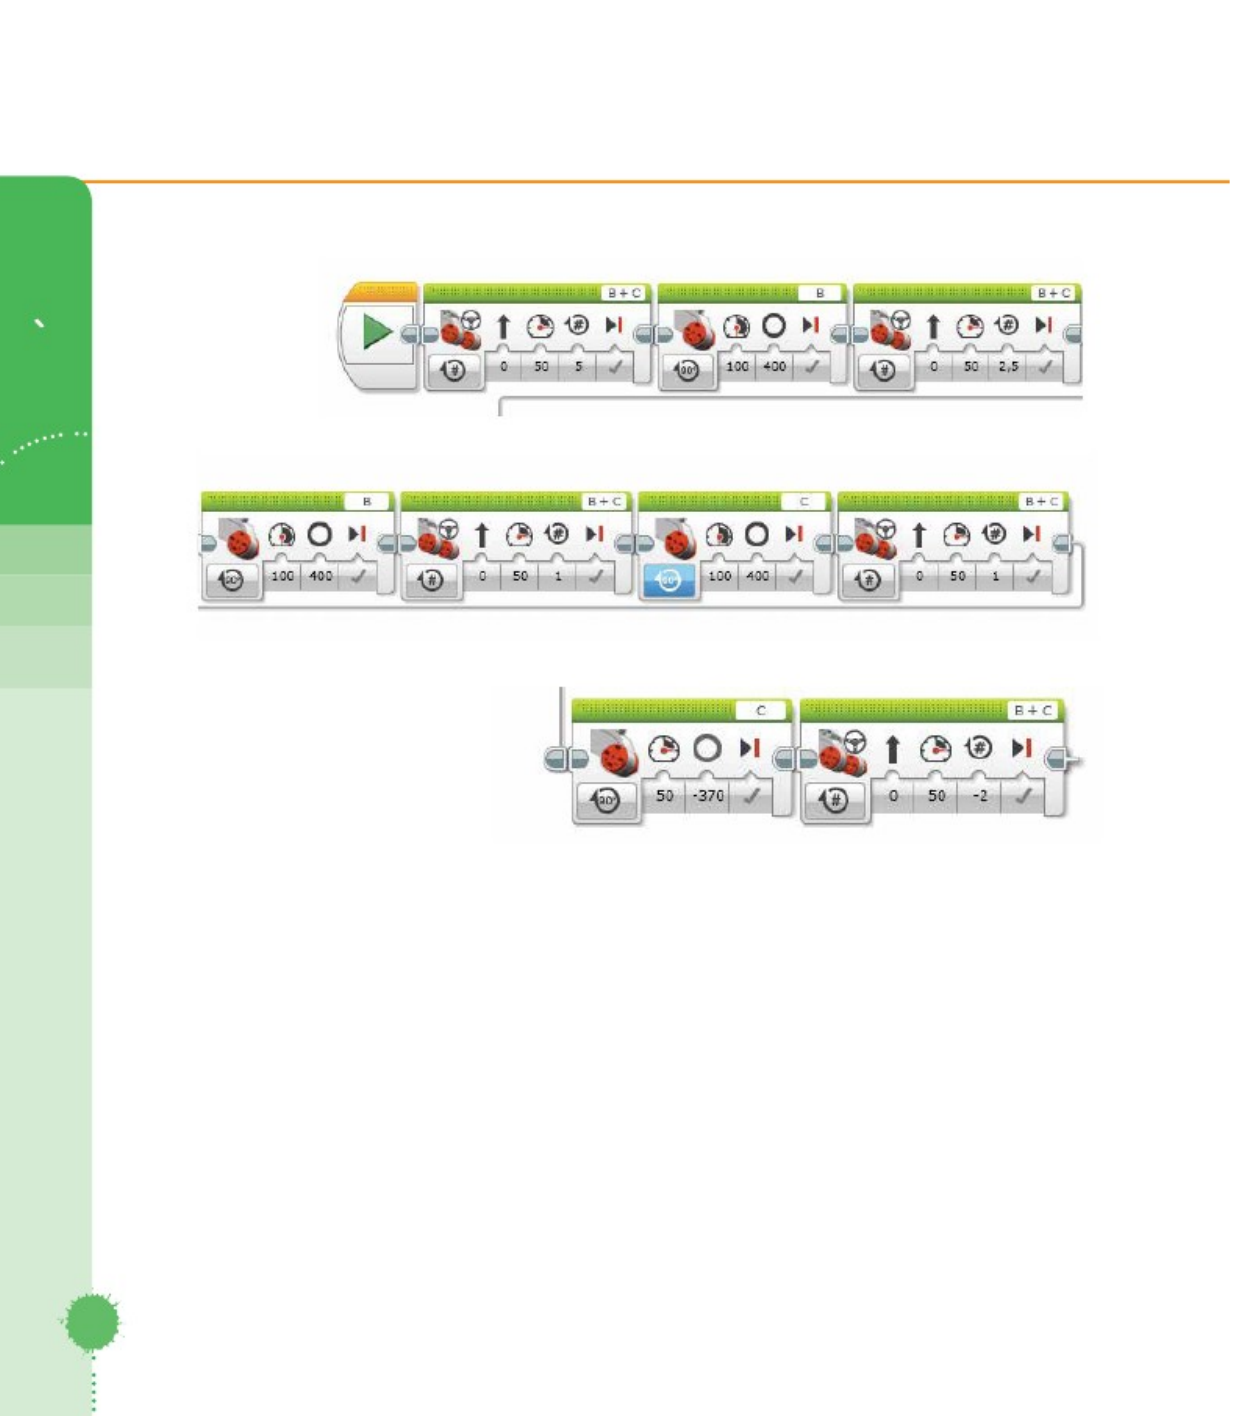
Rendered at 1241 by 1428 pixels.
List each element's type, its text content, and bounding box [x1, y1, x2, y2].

text SESION [1230, 307, 1240, 337]
text 45 [1230, 1321, 1240, 1348]
text 3 [1230, 454, 1240, 525]
picture [0, 0, 1230, 1416]
